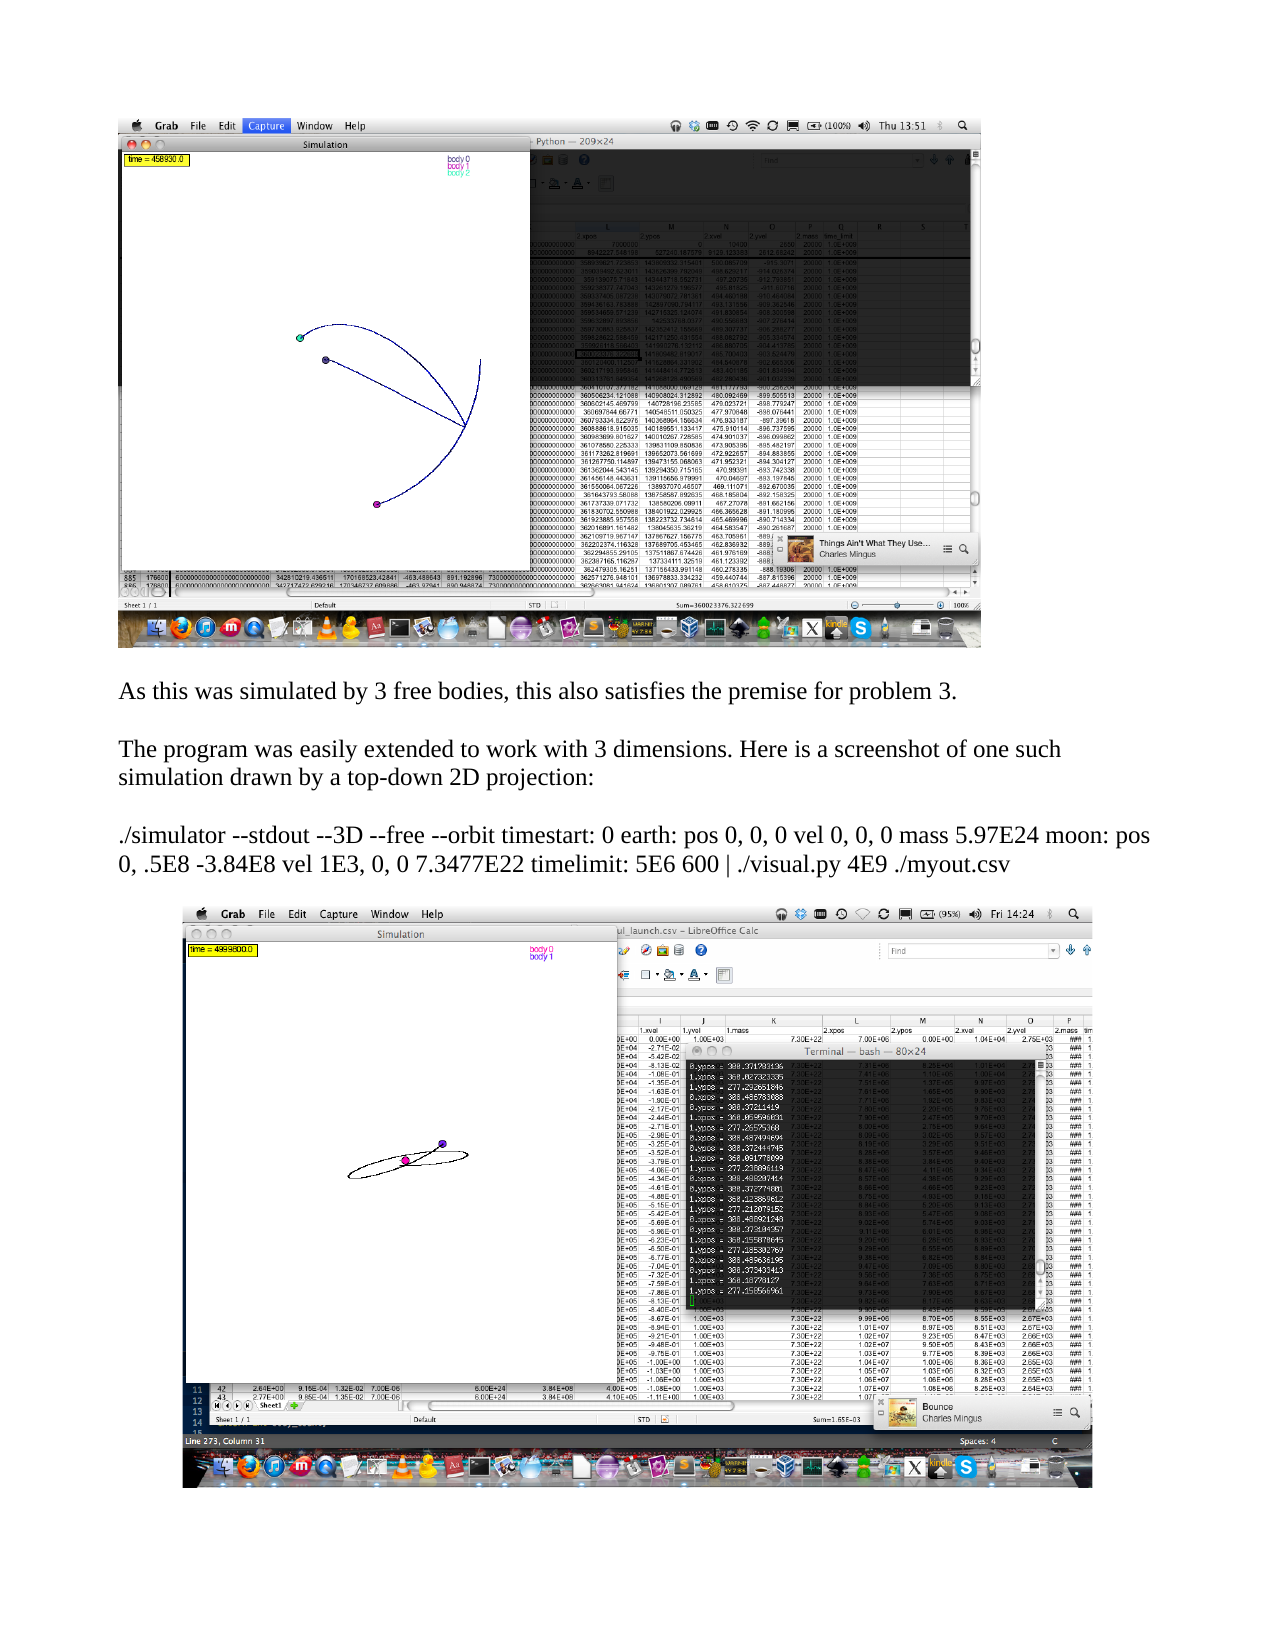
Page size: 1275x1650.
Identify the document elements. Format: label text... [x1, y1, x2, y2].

text ./simulator --stdout --3D --free --orbit timestart: 0 earth: pos 0, 0, 0 vel 0, 0, 0 mass 5.97E24 moon: pos 0, .5E8 -3.84E8 vel 1E3, 0, 0 7.3477E22 timelimit: 5E6 600 | ./visual.py 4E9 ./myout.csv [118, 820, 1157, 877]
picture [182, 906, 1093, 1488]
text The program was easily extended to work with 3 dimensions. Here is a screenshot of one such simulation drawn by a top-down 2D projection: [118, 734, 1157, 791]
picture [118, 118, 981, 648]
text As this was simulated by 3 free bodies, this also satisfies the premise for problem 3. [118, 676, 1157, 705]
